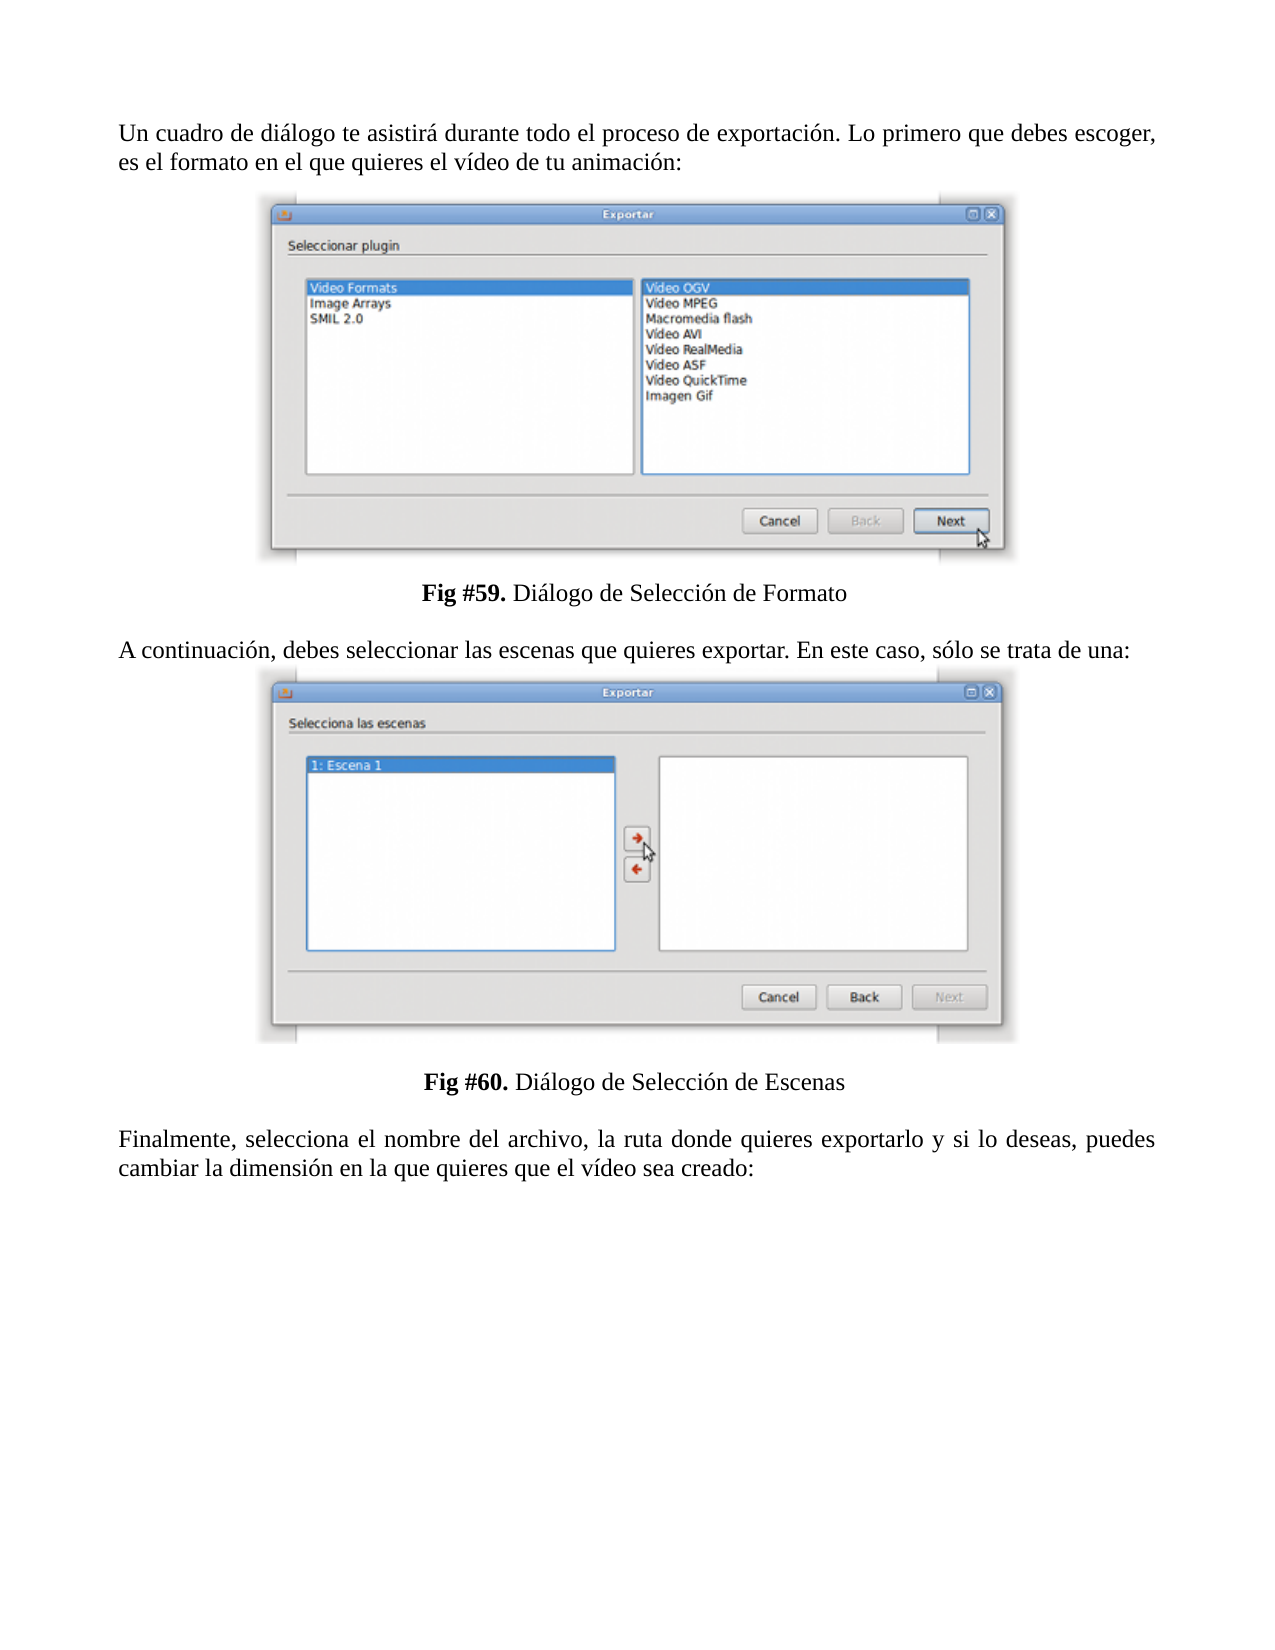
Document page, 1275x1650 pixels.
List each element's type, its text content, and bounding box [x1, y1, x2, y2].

picture [254, 190, 1020, 566]
text Un cuadro de diálogo te asistirá durante todo el proceso de exportación. Lo primero que debes escoger, es el formato en el que quieres el vídeo de tu animación: [118, 118, 1157, 176]
text Finalmente, selecciona el nombre del archivo, la ruta donde quieres exportarlo y si lo deseas, puedes cambiar la dimensión en la que quieres que el vídeo sea creado: [118, 1124, 1157, 1182]
text A continuación, debes seleccionar las escenas que quieres exportar. En este caso, sólo se trata de una: [118, 636, 1157, 664]
text Fig #60. Diálogo de Selección de Escenas [118, 1067, 1157, 1096]
text Fig #59. Diálogo de Selección de Formato [118, 578, 1157, 607]
picture [255, 664, 1021, 1044]
